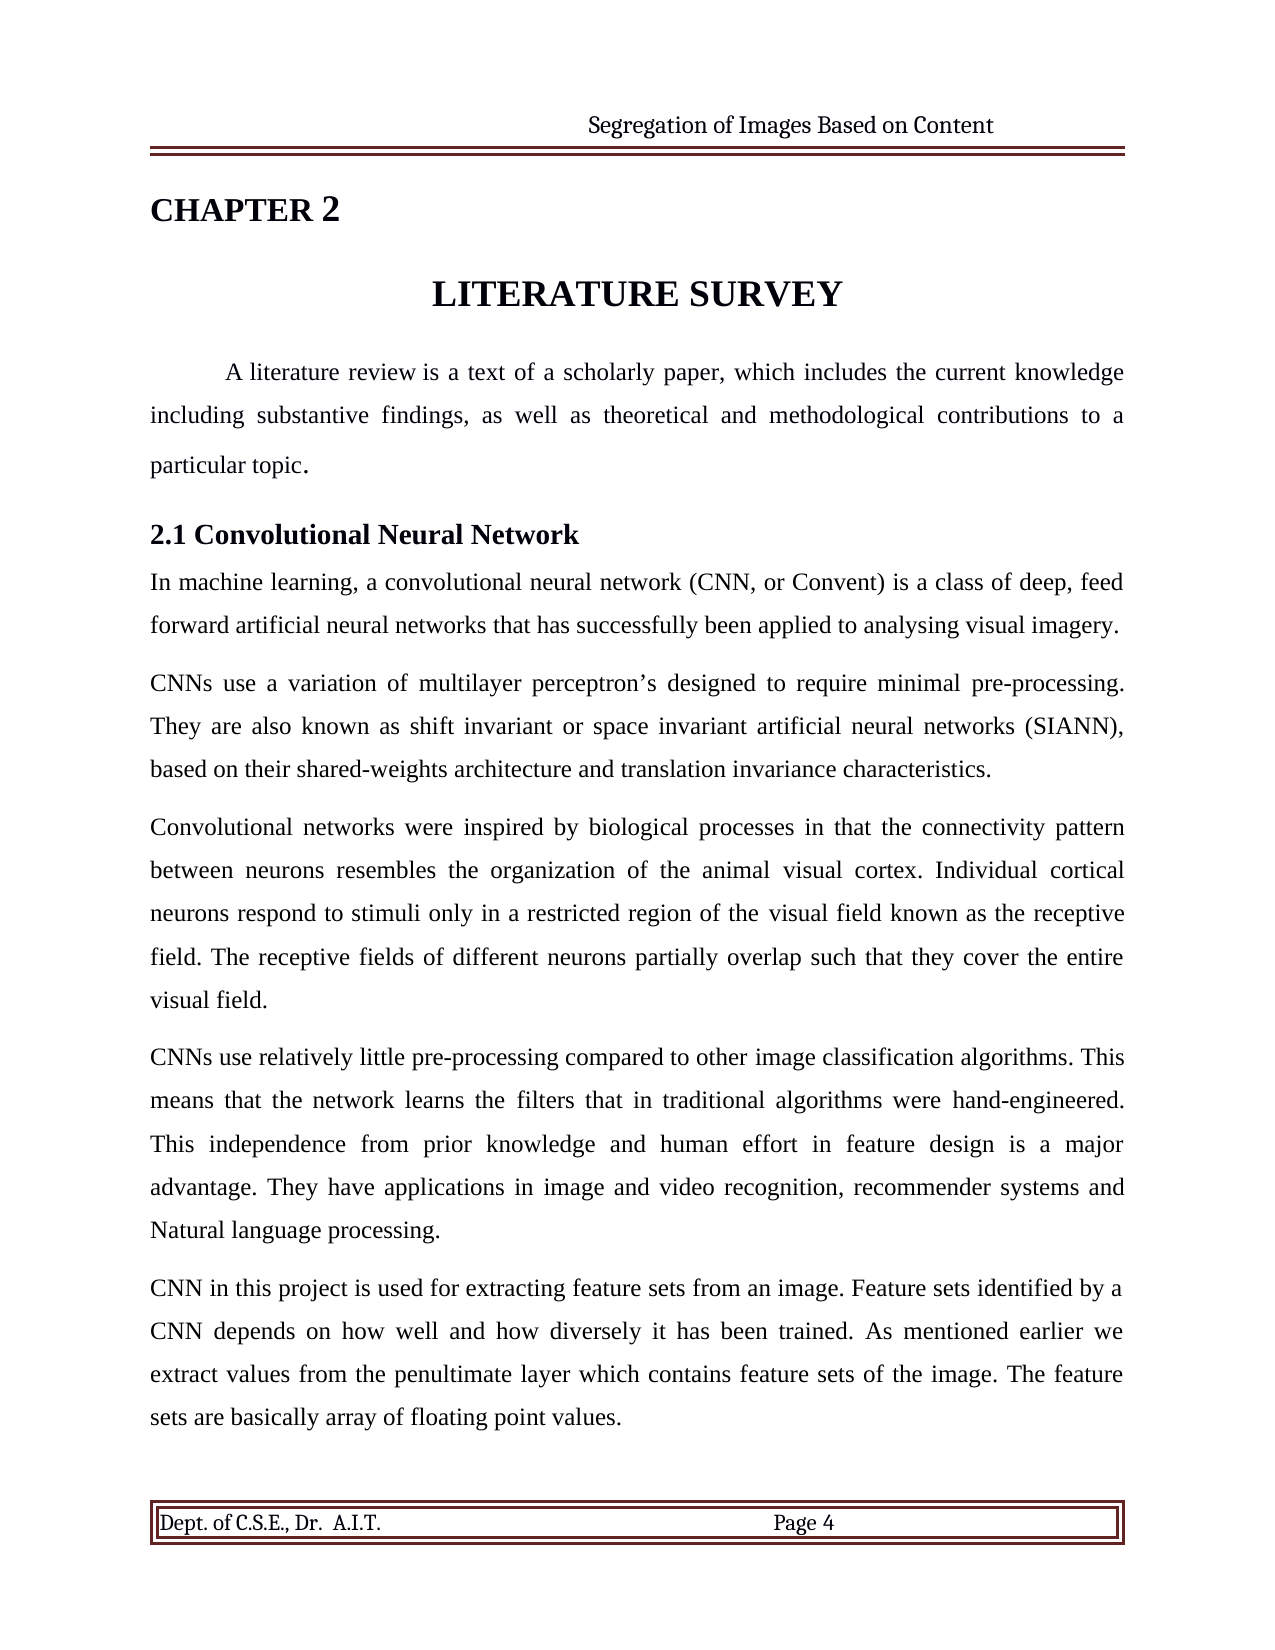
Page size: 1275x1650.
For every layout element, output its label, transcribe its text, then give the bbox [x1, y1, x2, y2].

text 2.1 Convolutional Neural Network [150, 517, 1125, 551]
text Convolutional networks were inspired by biological processes in that the connectivity pattern between neurons resembles the organization of the animal visual cortex. Individual cortical neurons respond to stimuli only in a restricted region of the visual field known as the receptive field. The receptive fields of different neurons partially overlap such that they cover the entire visual field. [150, 812, 1125, 1013]
text A literature review is a text of a scholarly paper, which includes the current knowledge including substantive findings, as well as theoretical and methodological contributions to a particular topic. [150, 357, 1125, 479]
text CNNs use a variation of multilayer perceptron’s designed to require minimal pre-processing. They are also known as shift invariant or space invariant artificial neural networks (SIANN), based on their shared-weights architecture and translation invariance characteristics. [150, 668, 1125, 783]
text LITERATURE SURVEY [150, 272, 1125, 315]
text CNN in this project is used for extracting feature sets from an image. Feature sets identified by a CNN depends on how well and how diversely it has been trained. As mentioned earlier we extract values from the penultimate layer which contains feature sets of the image. The feature sets are basically array of floating point values. [150, 1273, 1125, 1431]
text In machine learning, a convolutional neural network (CNN, or Convent) is a class of deep, feed forward artificial neural networks that has successfully been applied to analysing visual imagery. [150, 567, 1125, 639]
text CHAPTER 2 [150, 186, 1125, 229]
text CNNs use relatively little pre-processing compared to other image classification algorithms. This means that the network learns the filters that in traditional algorithms were hand-engineered. This independence from prior knowledge and human effort in feature design is a major advantage. They have applications in image and video recognition, recommender systems and Natural language processing. [150, 1042, 1125, 1244]
